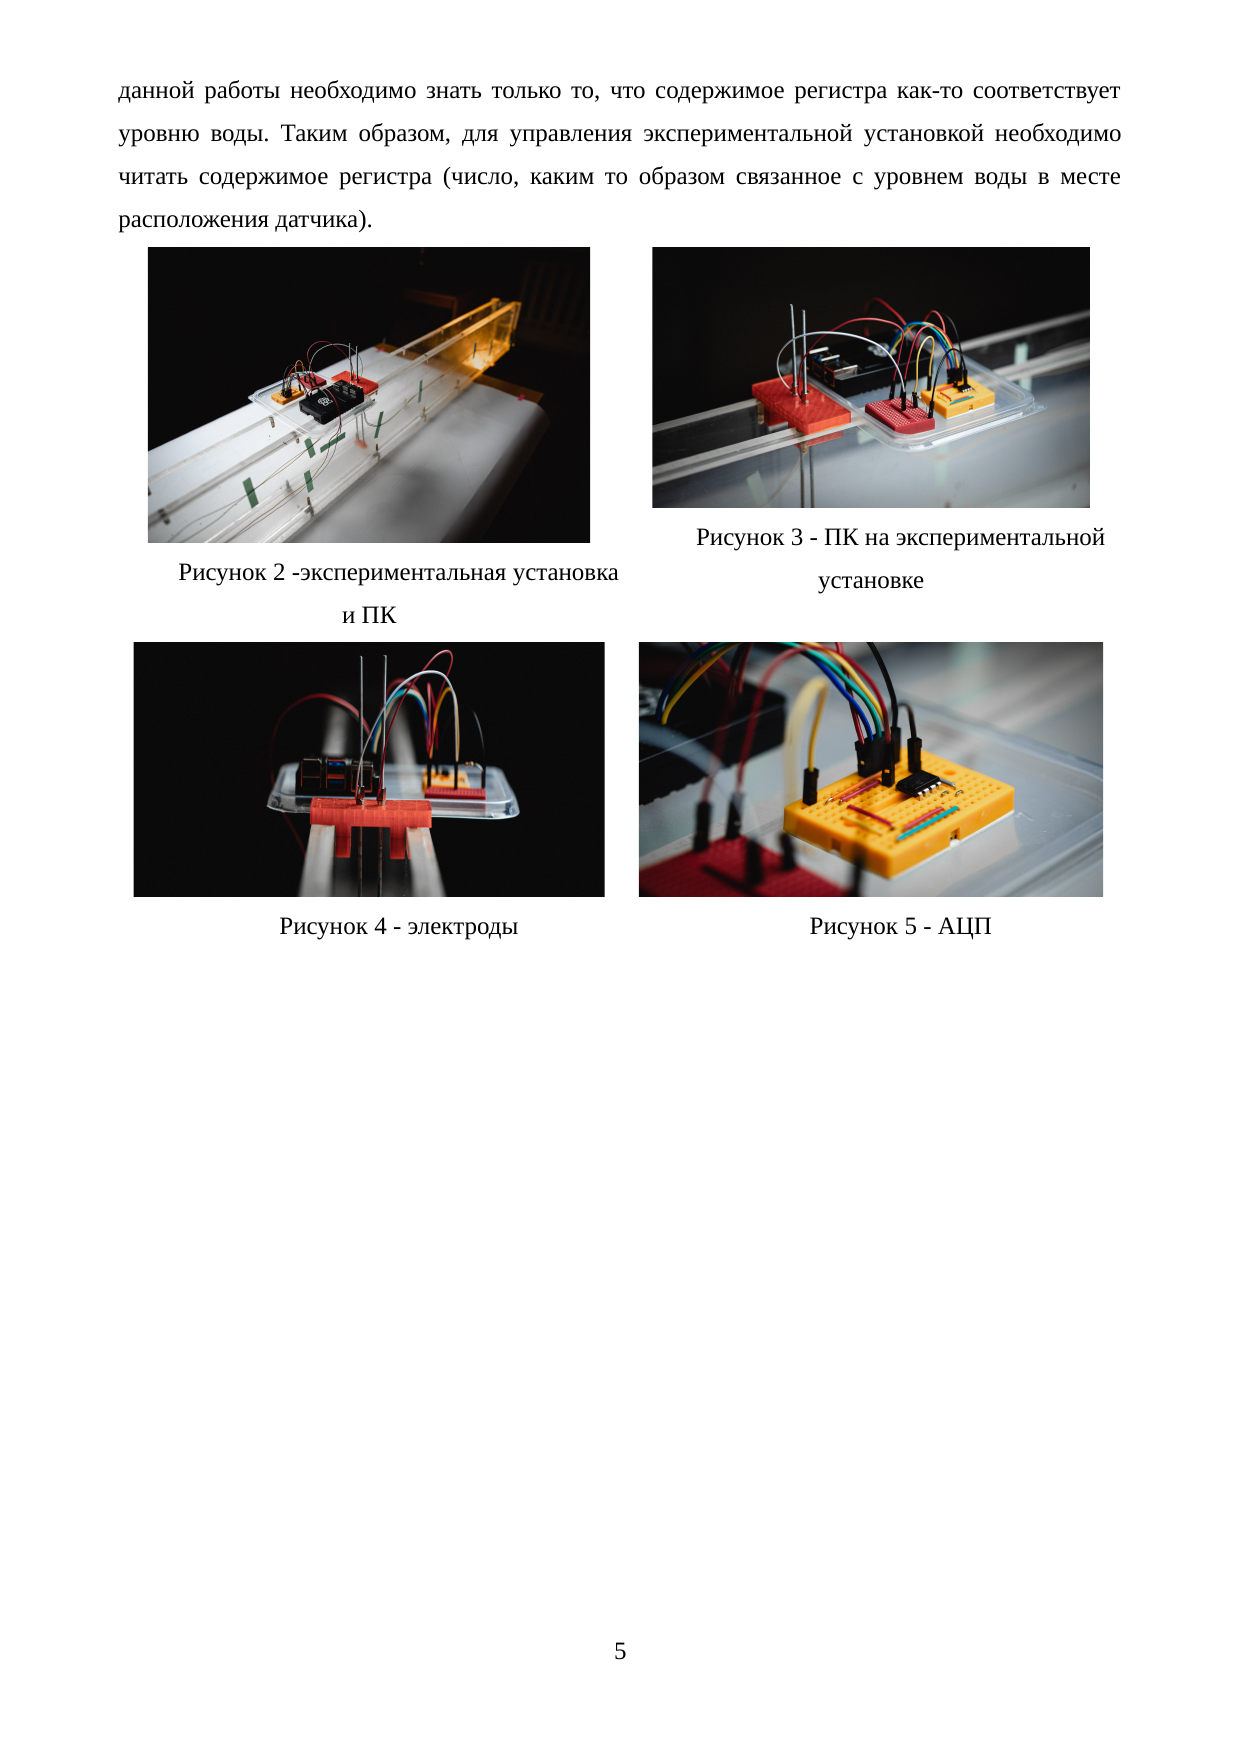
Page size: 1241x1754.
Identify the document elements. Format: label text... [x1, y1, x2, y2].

table_header Рисунок 3 - ПК на экспериментальной установке [620, 248, 1122, 643]
picture [147, 247, 591, 543]
text данной работы необходимо знать только то, что содержимое регистра как-то соответствует уровню воды. Таким образом, для управления экспериментальной установкой необходимо читать содержимое регистра (число, каким то образом связанное с уровнем воды в месте расположения датчика). [118, 75, 1122, 233]
table_cell Рисунок 5 - АЦП [620, 643, 1122, 954]
picture [638, 642, 1104, 897]
table_header Рисунок 2 -экспериментальная установка и ПК [118, 248, 620, 643]
table_cell Рисунок 4 - электроды [118, 643, 620, 954]
picture [133, 642, 605, 897]
picture [652, 247, 1090, 508]
